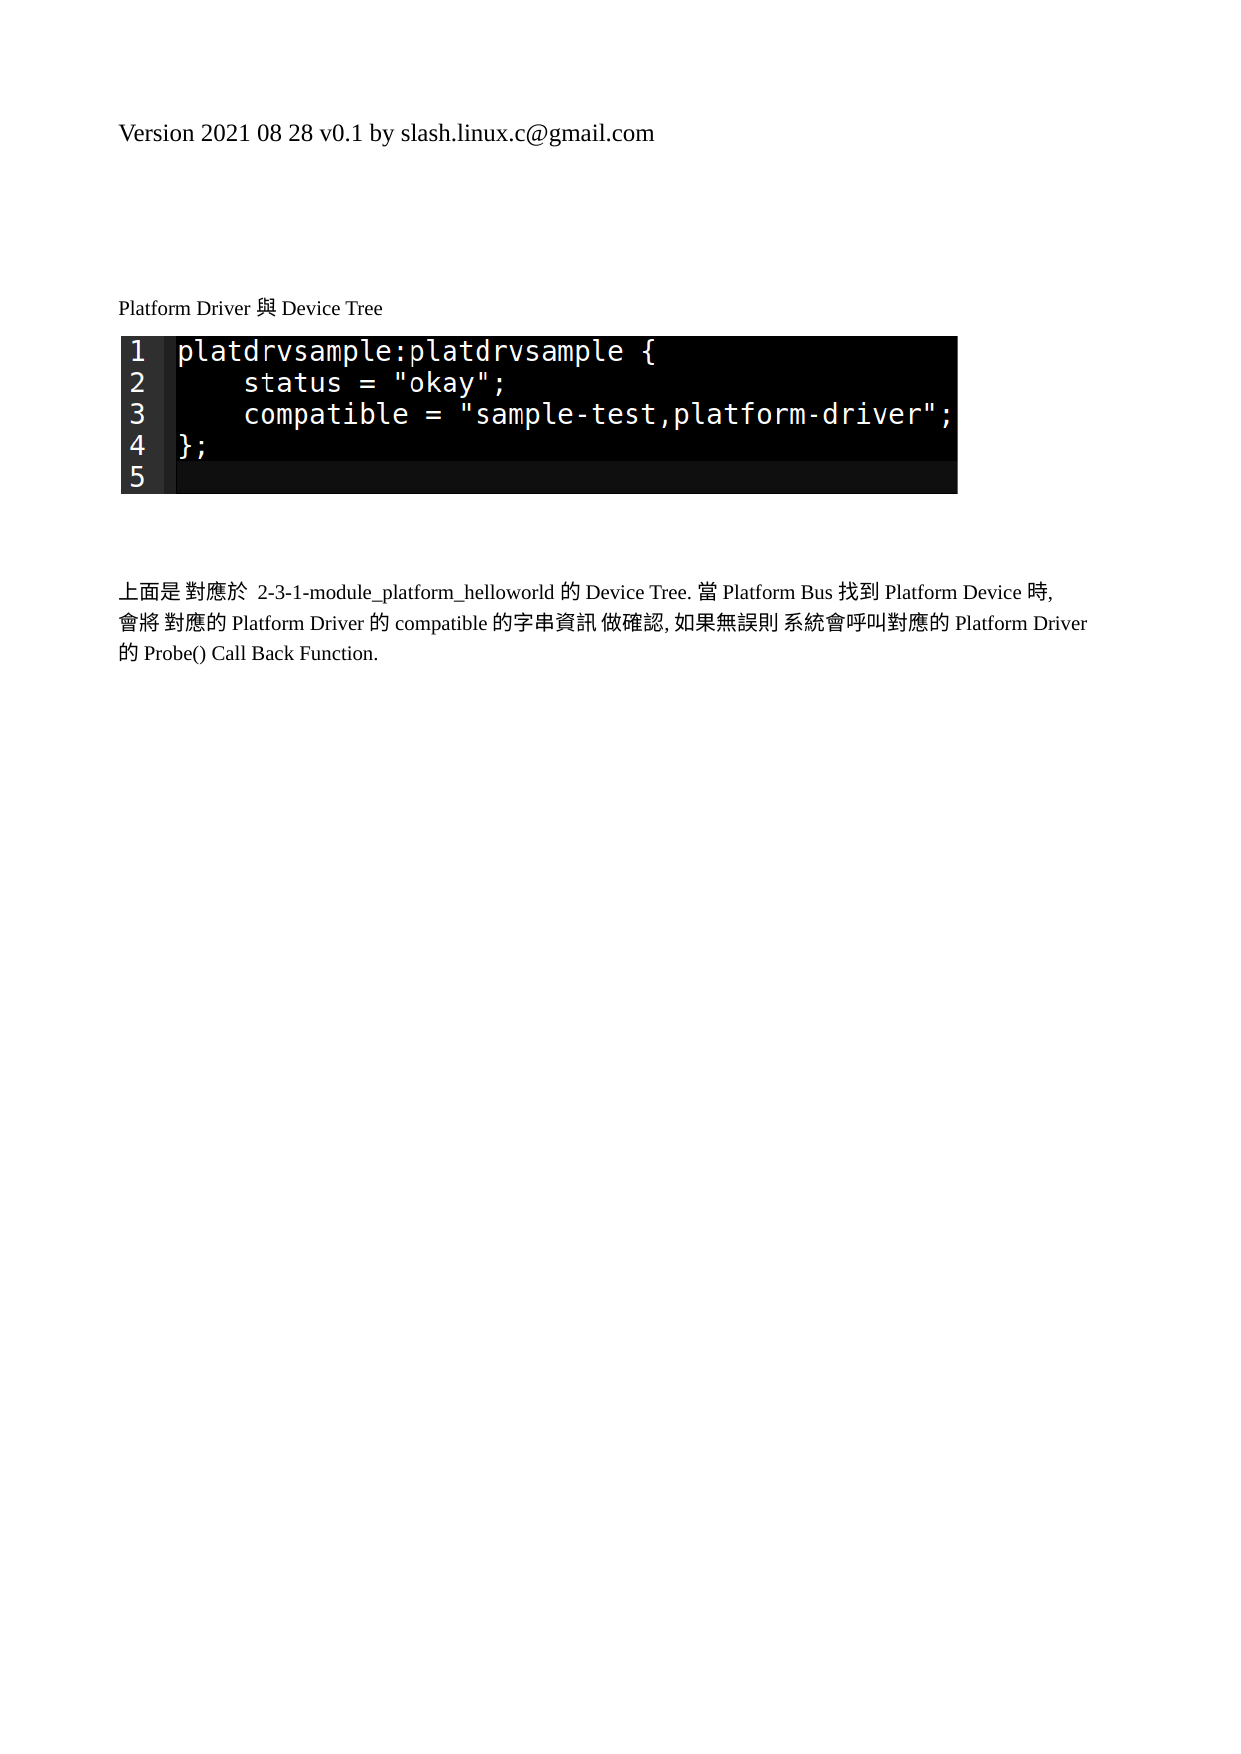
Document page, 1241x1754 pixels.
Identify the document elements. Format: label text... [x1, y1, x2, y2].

text 的 Probe() Call Back Function. [118, 636, 1122, 666]
text Platform Driver 與 Device Tree [118, 291, 1122, 322]
text 會將 對應的 Platform Driver 的 compatible 的字串資訊 做確認, 如果無誤則 系統會呼叫對應的 Platform Driver [118, 606, 1122, 636]
picture [121, 336, 958, 494]
text 上面是 對應於 2-3-1-module_platform_helloworld 的 Device Tree. 當 Platform Bus 找到 Platform Device 時, [118, 576, 1122, 606]
